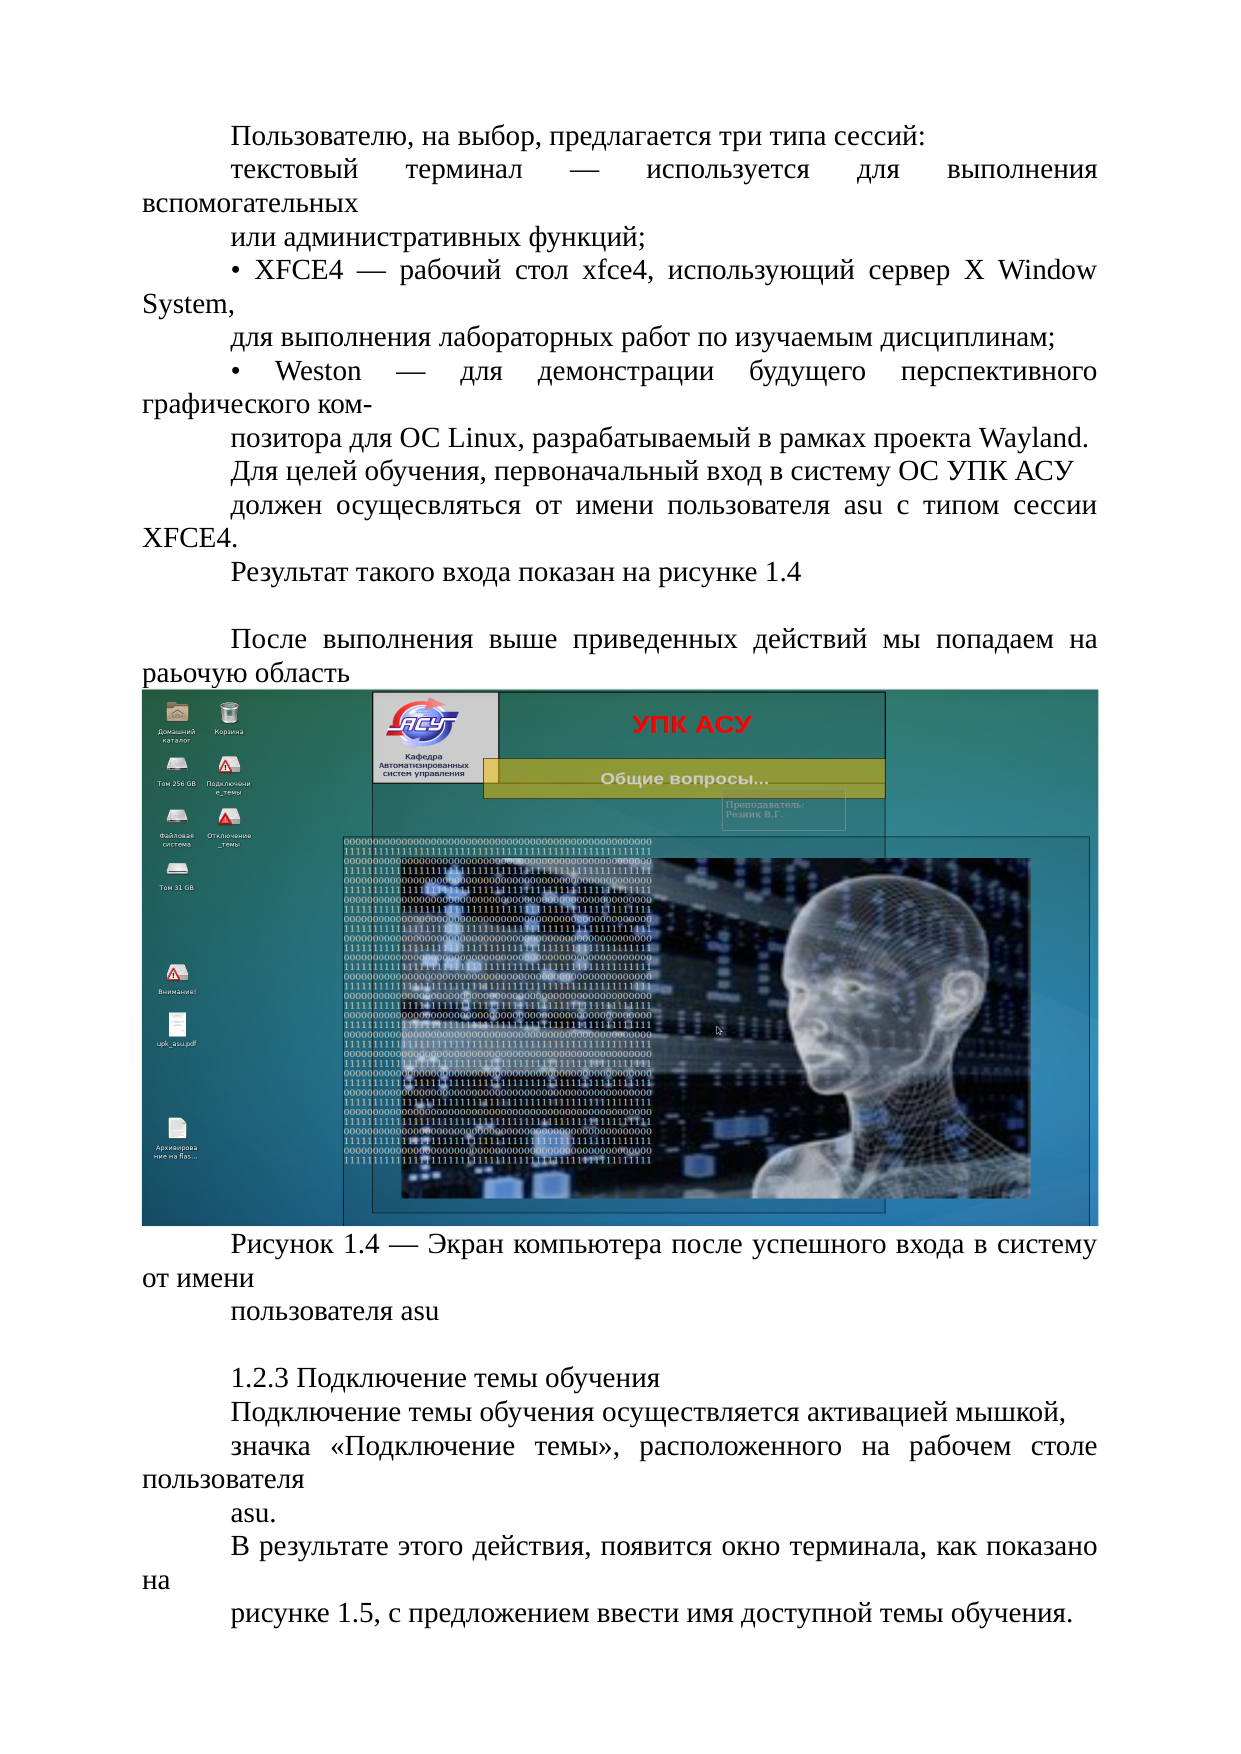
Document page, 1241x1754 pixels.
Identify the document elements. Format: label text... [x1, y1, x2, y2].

text Для целей обучения, первоначальный вход в систему ОС УПК АСУ [142, 453, 1098, 487]
text В результате этого действия, появится окно терминала, как показано на [142, 1528, 1098, 1595]
text Рисунок 1.4 — Экран компьютера после успешного входа в систему от имени [142, 1227, 1098, 1293]
text После выполнения выше приведенных действий мы попадаем на раьочую область [142, 621, 1098, 688]
text или административных функций; [142, 219, 1098, 252]
text текстовый терминал — используется для выполнения вспомогательных [142, 152, 1098, 219]
text рисунке 1.5, с предложением ввести имя доступной темы обучения. [142, 1595, 1098, 1629]
text Результат такого входа показан на рисунке 1.4 [142, 554, 1098, 588]
text 1.2.3 Подключение темы обучения [142, 1361, 1098, 1394]
text • Weston — для демонстрации будущего перспективного графического ком- [142, 353, 1098, 420]
text позитора для ОС Linux, разрабатываемый в рамках проекта Wayland. [142, 420, 1098, 453]
text asu. [142, 1495, 1098, 1528]
text • XFCE4 — рабочий стол xfce4, использующий сервер X Window System, [142, 252, 1098, 319]
picture [141, 688, 1099, 1227]
text должен осущесвляться от имени пользователя asu с типом сессии XFCE4. [142, 487, 1098, 554]
text значка «Подключение темы», расположенного на рабочем столе пользователя [142, 1428, 1098, 1495]
text для выполнения лабораторных работ по изучаемым дисциплинам; [142, 319, 1098, 353]
text Подключение темы обучения осуществляется активацией мышкой, [142, 1394, 1098, 1428]
text пользователя asu [142, 1293, 1098, 1327]
text Пользователю, на выбор, предлагается три типа сессий: [142, 118, 1098, 152]
